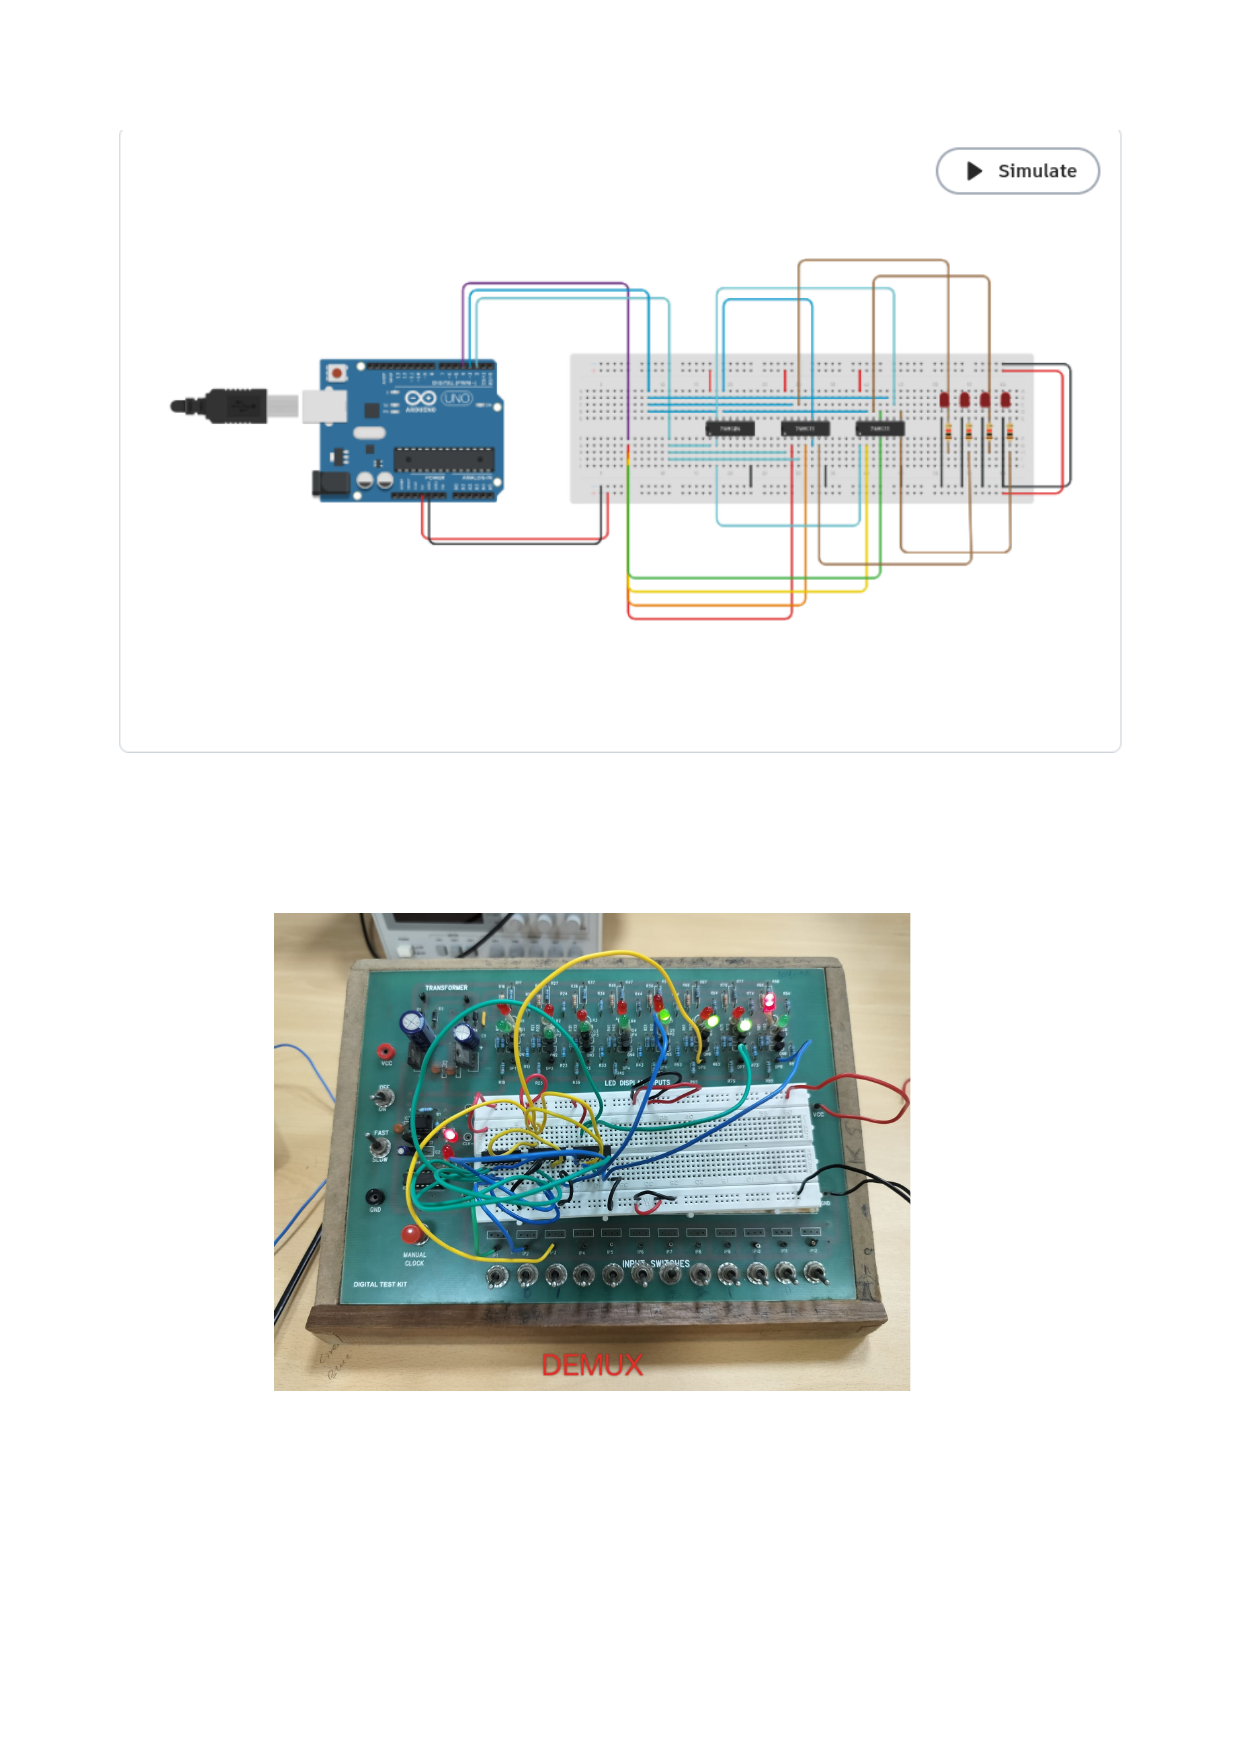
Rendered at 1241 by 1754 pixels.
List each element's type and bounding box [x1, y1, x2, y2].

picture [274, 913, 911, 1391]
picture [118, 130, 1123, 753]
